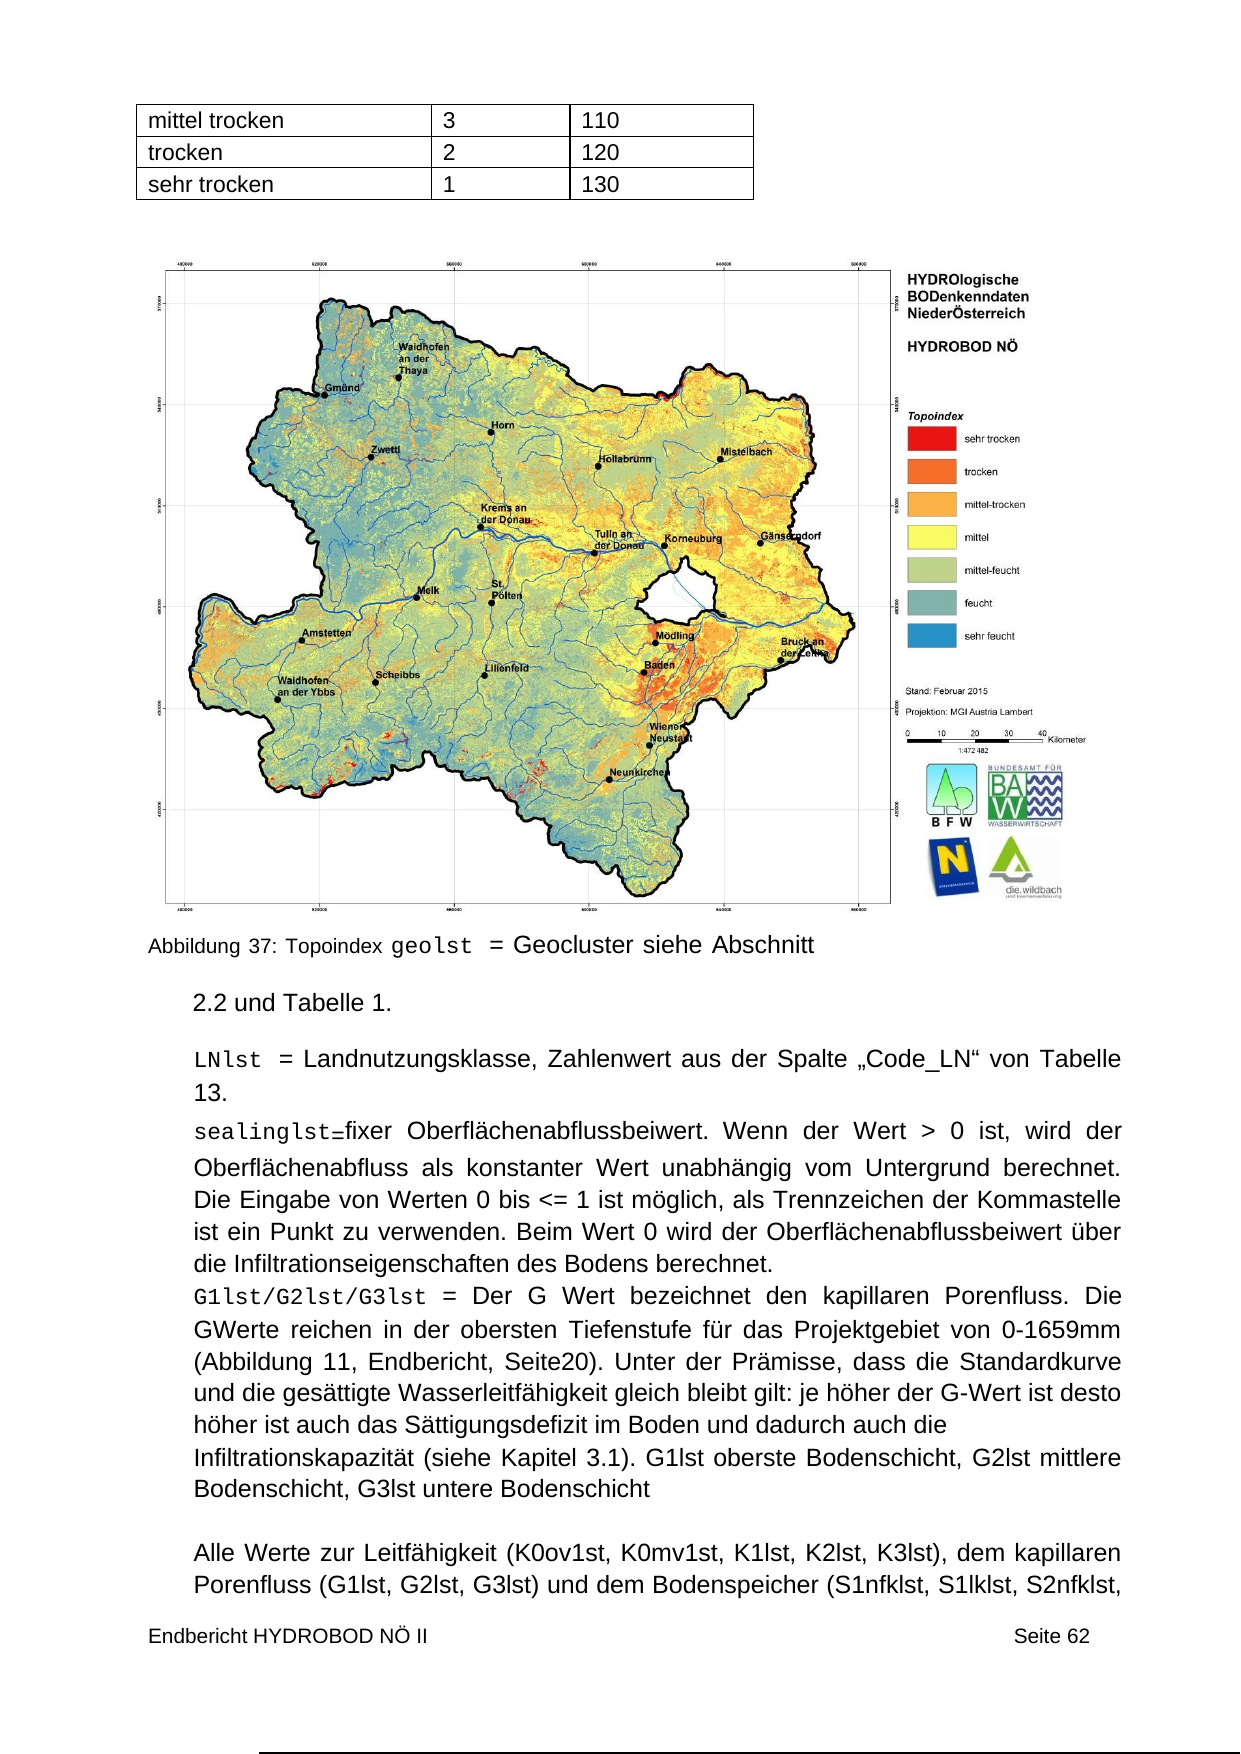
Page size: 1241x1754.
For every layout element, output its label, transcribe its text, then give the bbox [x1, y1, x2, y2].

table_cell 110 [571, 105, 753, 136]
table_cell 130 [571, 168, 753, 199]
table_cell trocken [137, 137, 431, 167]
text LNlst = Landnutzungsklasse, Zahlenwert aus der Spalte „Code_LN“ von Tabelle 13. [193, 1044, 1123, 1106]
text G1lst/G2lst/G3lst = Der G Wert bezeichnet den kapillaren Porenfluss. Die GWerte reichen in der obersten Tiefenstufe für das Projektgebiet von 0-1659mm (Abbildung 11, Endbericht, Seite20). Unter der Prämisse, dass die Standardkurve und die gesättigte Wasserleitfähigkeit gleich bleibt gilt: je höher der G-Wert ist desto höher ist auch das Sättigungsdefizit im Boden und dadurch auch die [193, 1281, 1123, 1439]
table_cell 1 [432, 168, 569, 199]
table_cell 120 [571, 137, 753, 167]
text Abbildung 37: Topoindex geolst = Geocluster siehe Abschnitt 2.2 und Tabelle 1. [148, 930, 815, 1017]
text Infiltrationskapazität (siehe Kapitel 3.1). G1lst oberste Bodenschicht, G2lst mittlere Bodenschicht, G3lst untere Bodenschicht [193, 1442, 1123, 1503]
table_cell mittel trocken [137, 105, 431, 136]
table_cell 3 [432, 105, 569, 136]
text sealinglst=fixer Oberflächenabflussbeiwert. Wenn der Wert > 0 ist, wird der Oberflächenabfluss als konstanter Wert unabhängig vom Untergrund berechnet. Die Eingabe von Werten 0 bis <= 1 ist möglich, als Trennzeichen der Kommastelle ist ein Punkt zu verwenden. Beim Wert 0 wird der Oberflächenabflussbeiwert über die Infiltrationseigenschaften des Bodens berechnet. [193, 1110, 1123, 1278]
table_cell 2 [432, 137, 569, 167]
table_cell sehr trocken [137, 168, 431, 199]
text Alle Werte zur Leitfähigkeit (K0ov1st, K0mv1st, K1lst, K2lst, K3lst), dem kapillaren Porenfluss (G1lst, G2lst, G3lst) und dem Bodenspeicher (S1nfklst, S1lklst, S2nfklst, [193, 1538, 1123, 1598]
